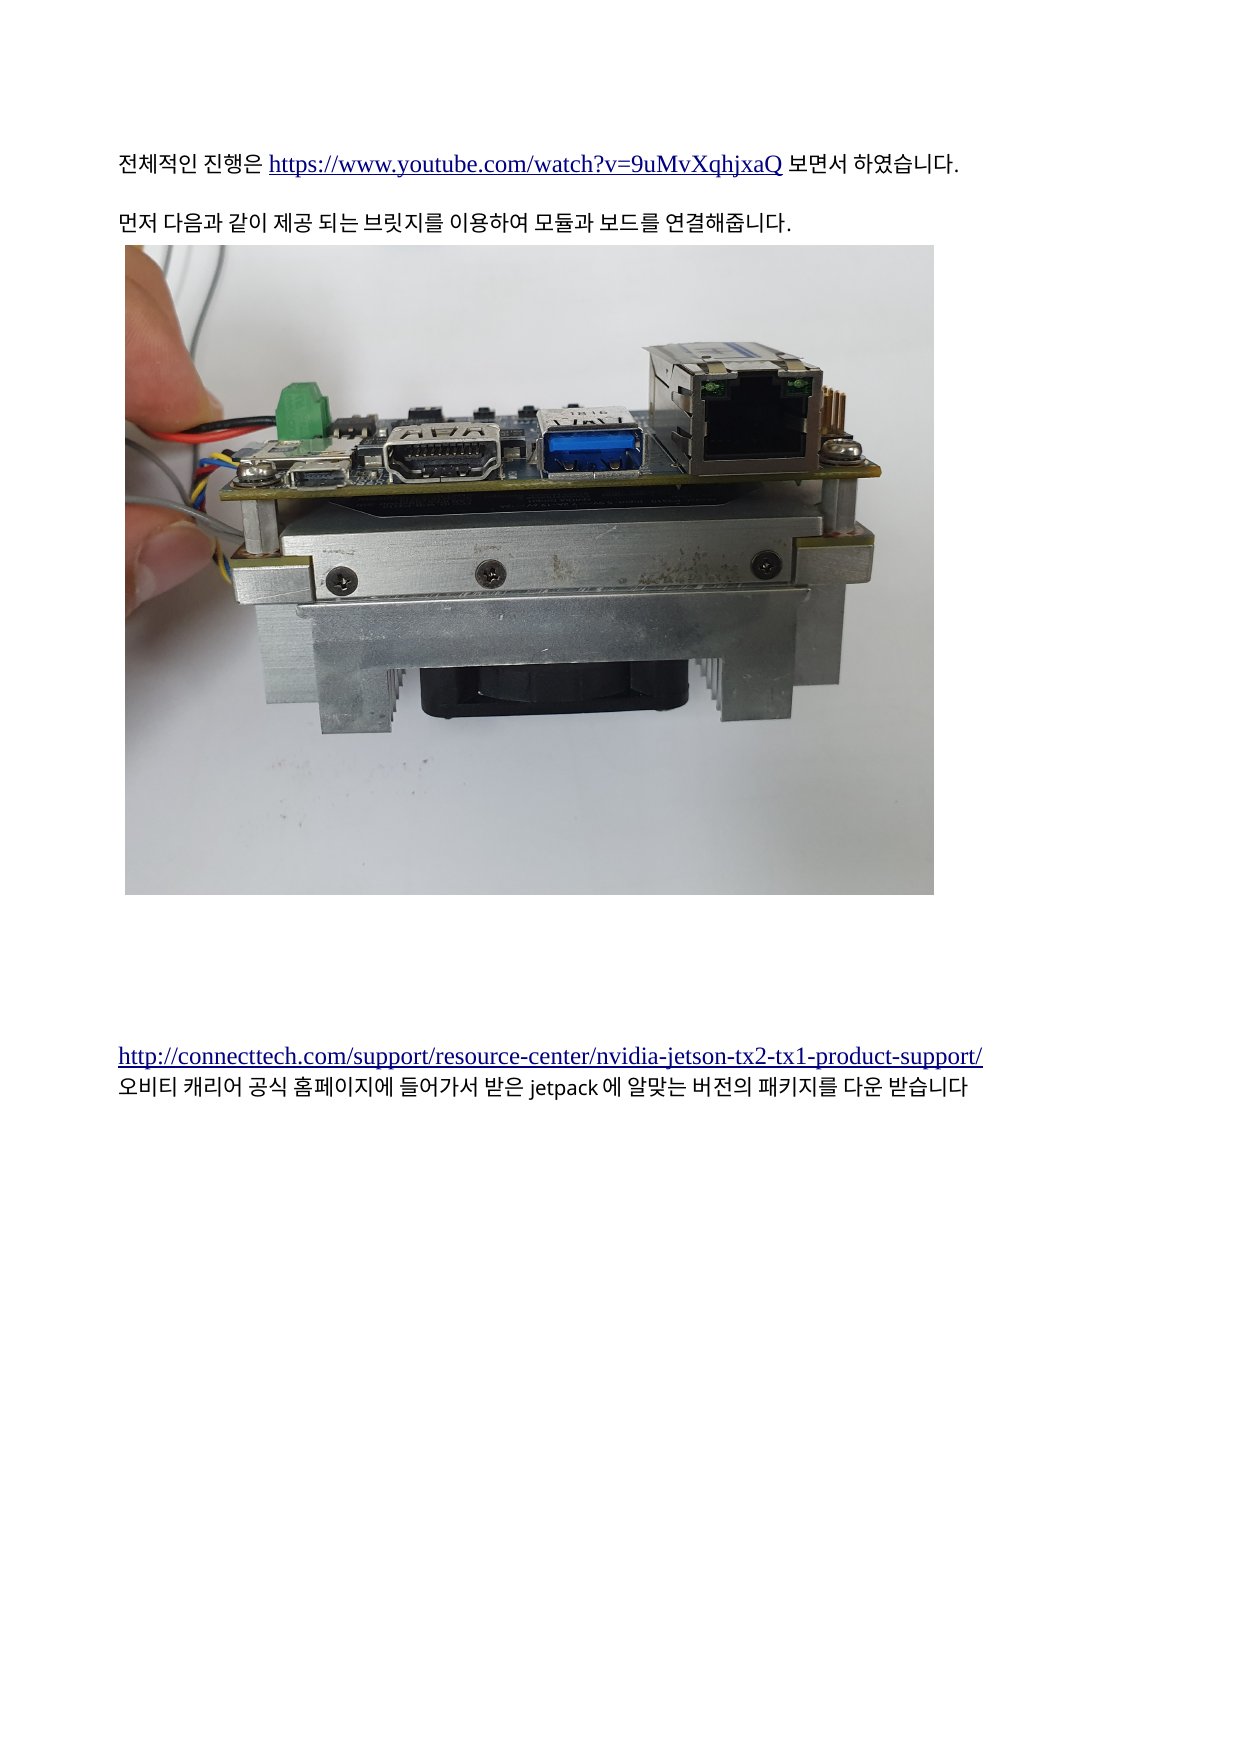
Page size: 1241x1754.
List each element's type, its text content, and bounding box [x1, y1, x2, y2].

text 전체적인 진행은 https://www.youtube.com/watch?v=9uMvXqhjxaQ 보면서 하였습니다. [118, 147, 1122, 178]
text 먼저 다음과 같이 제공 되는 브릿지를 이용하여 모듈과 보드를 연결해줍니다. [118, 206, 1122, 238]
picture [125, 245, 934, 895]
text http://connecttech.com/support/resource-center/nvidia-jetson-tx2-tx1-product-support/ [118, 1041, 1122, 1070]
text 오비티 캐리어 공식 홈페이지에 들어가서 받은 jetpack에 알맞는 버전의 패키지를 다운 받습니다 [118, 1070, 1122, 1102]
